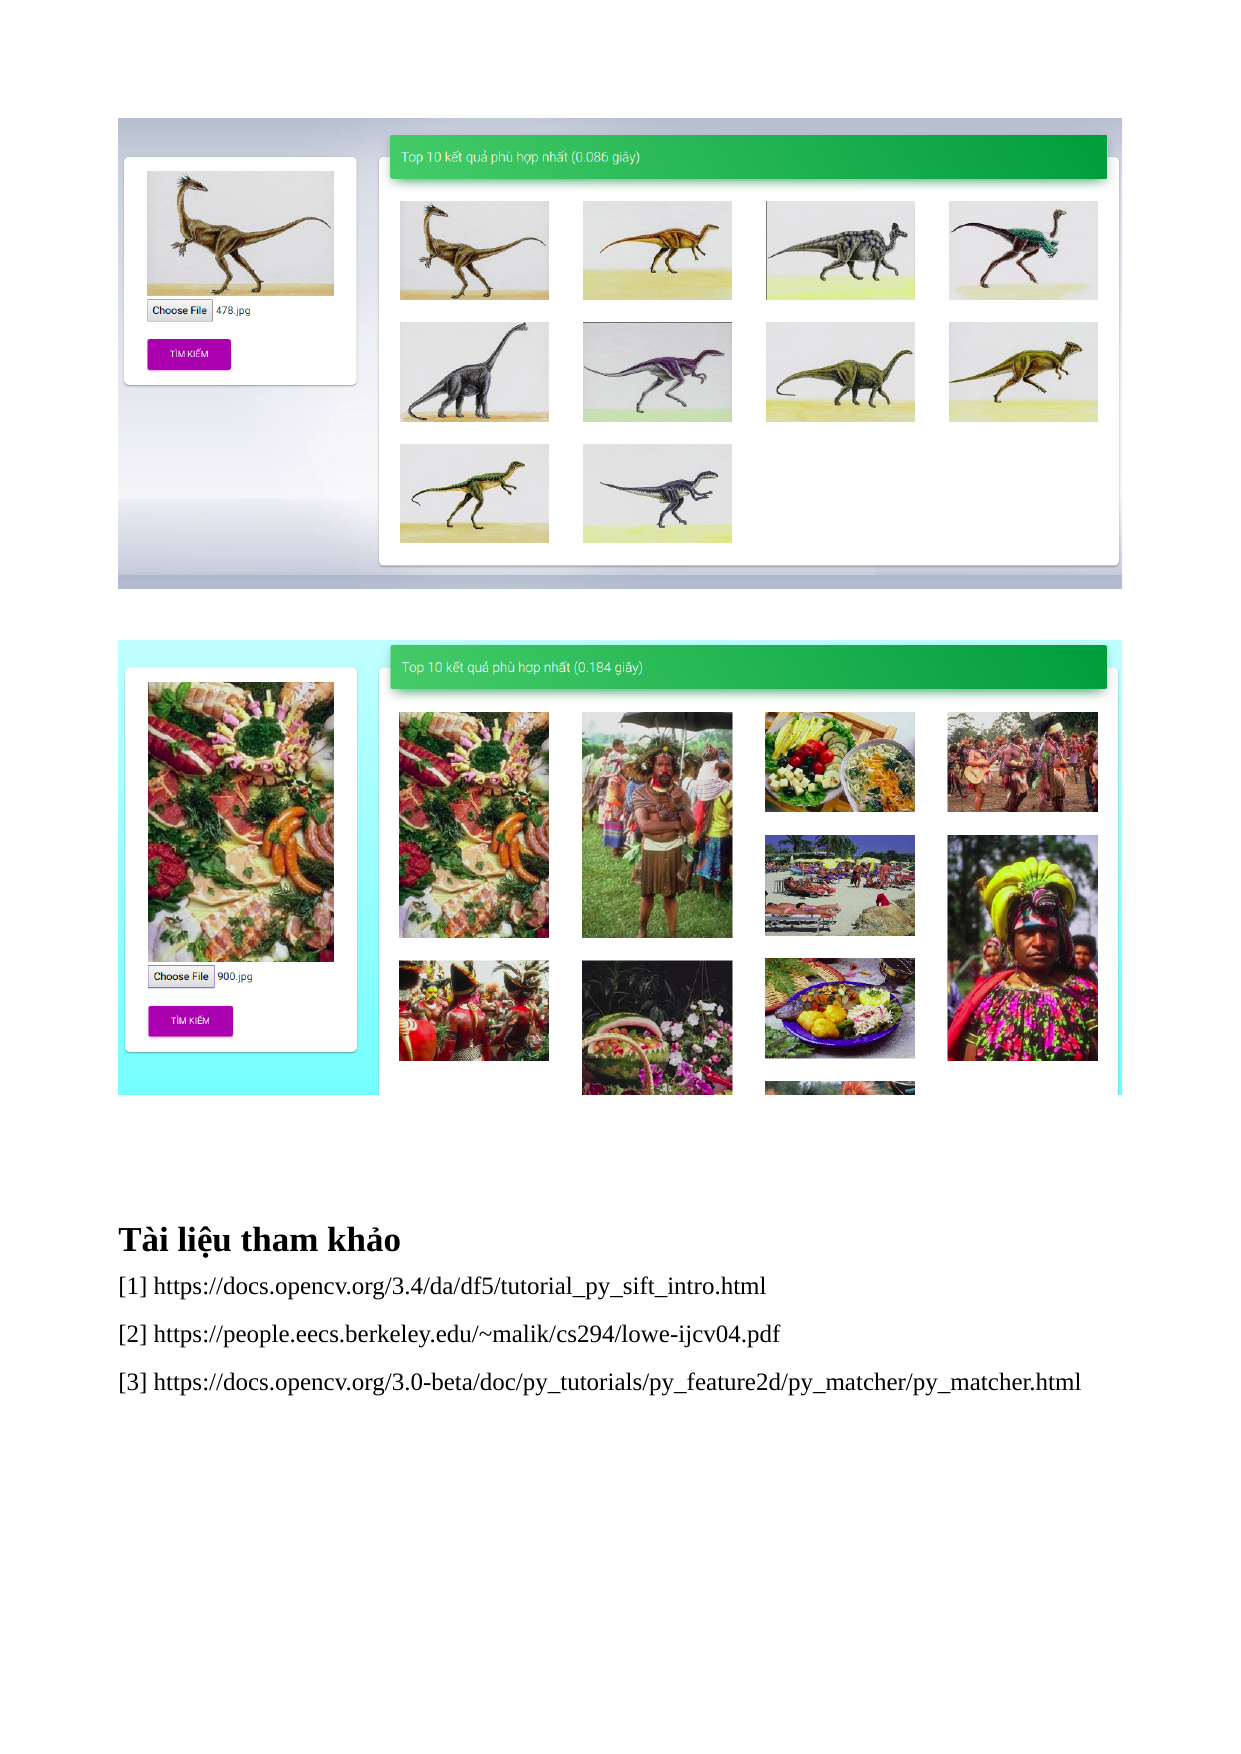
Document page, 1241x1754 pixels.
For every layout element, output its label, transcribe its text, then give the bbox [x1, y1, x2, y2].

text [1] https://docs.opencv.org/3.4/da/df5/tutorial_py_sift_intro.html [118, 1271, 1122, 1300]
picture [118, 118, 1123, 589]
text [2] https://people.eecs.berkeley.edu/~malik/cs294/lowe-ijcv04.pdf [118, 1319, 1122, 1348]
subtitle Tài liệu tham khảo [118, 1219, 1122, 1259]
picture [118, 640, 1123, 1095]
text [3] https://docs.opencv.org/3.0-beta/doc/py_tutorials/py_feature2d/py_matcher/py_matcher.html [118, 1367, 1122, 1395]
